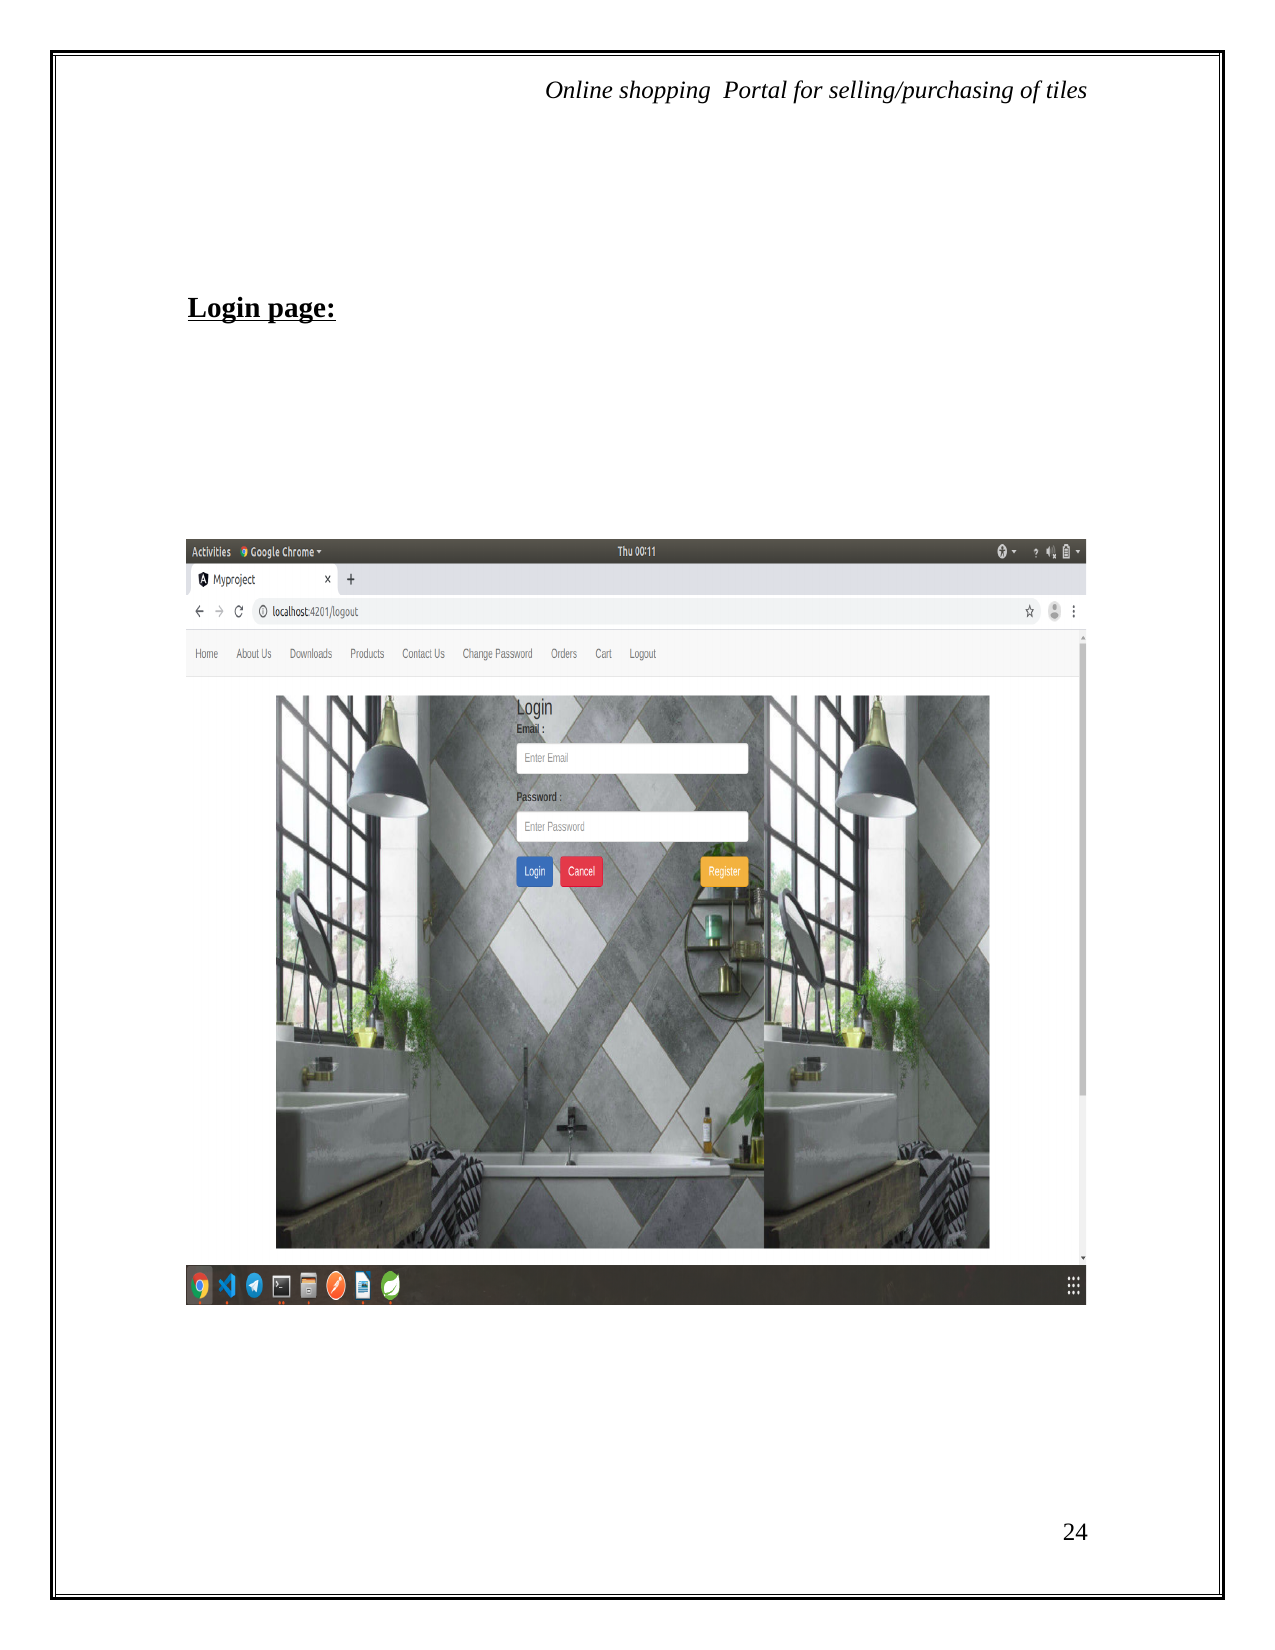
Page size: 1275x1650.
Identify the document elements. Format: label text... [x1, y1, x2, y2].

title Login page: [187, 291, 1087, 324]
picture [186, 539, 1087, 1305]
